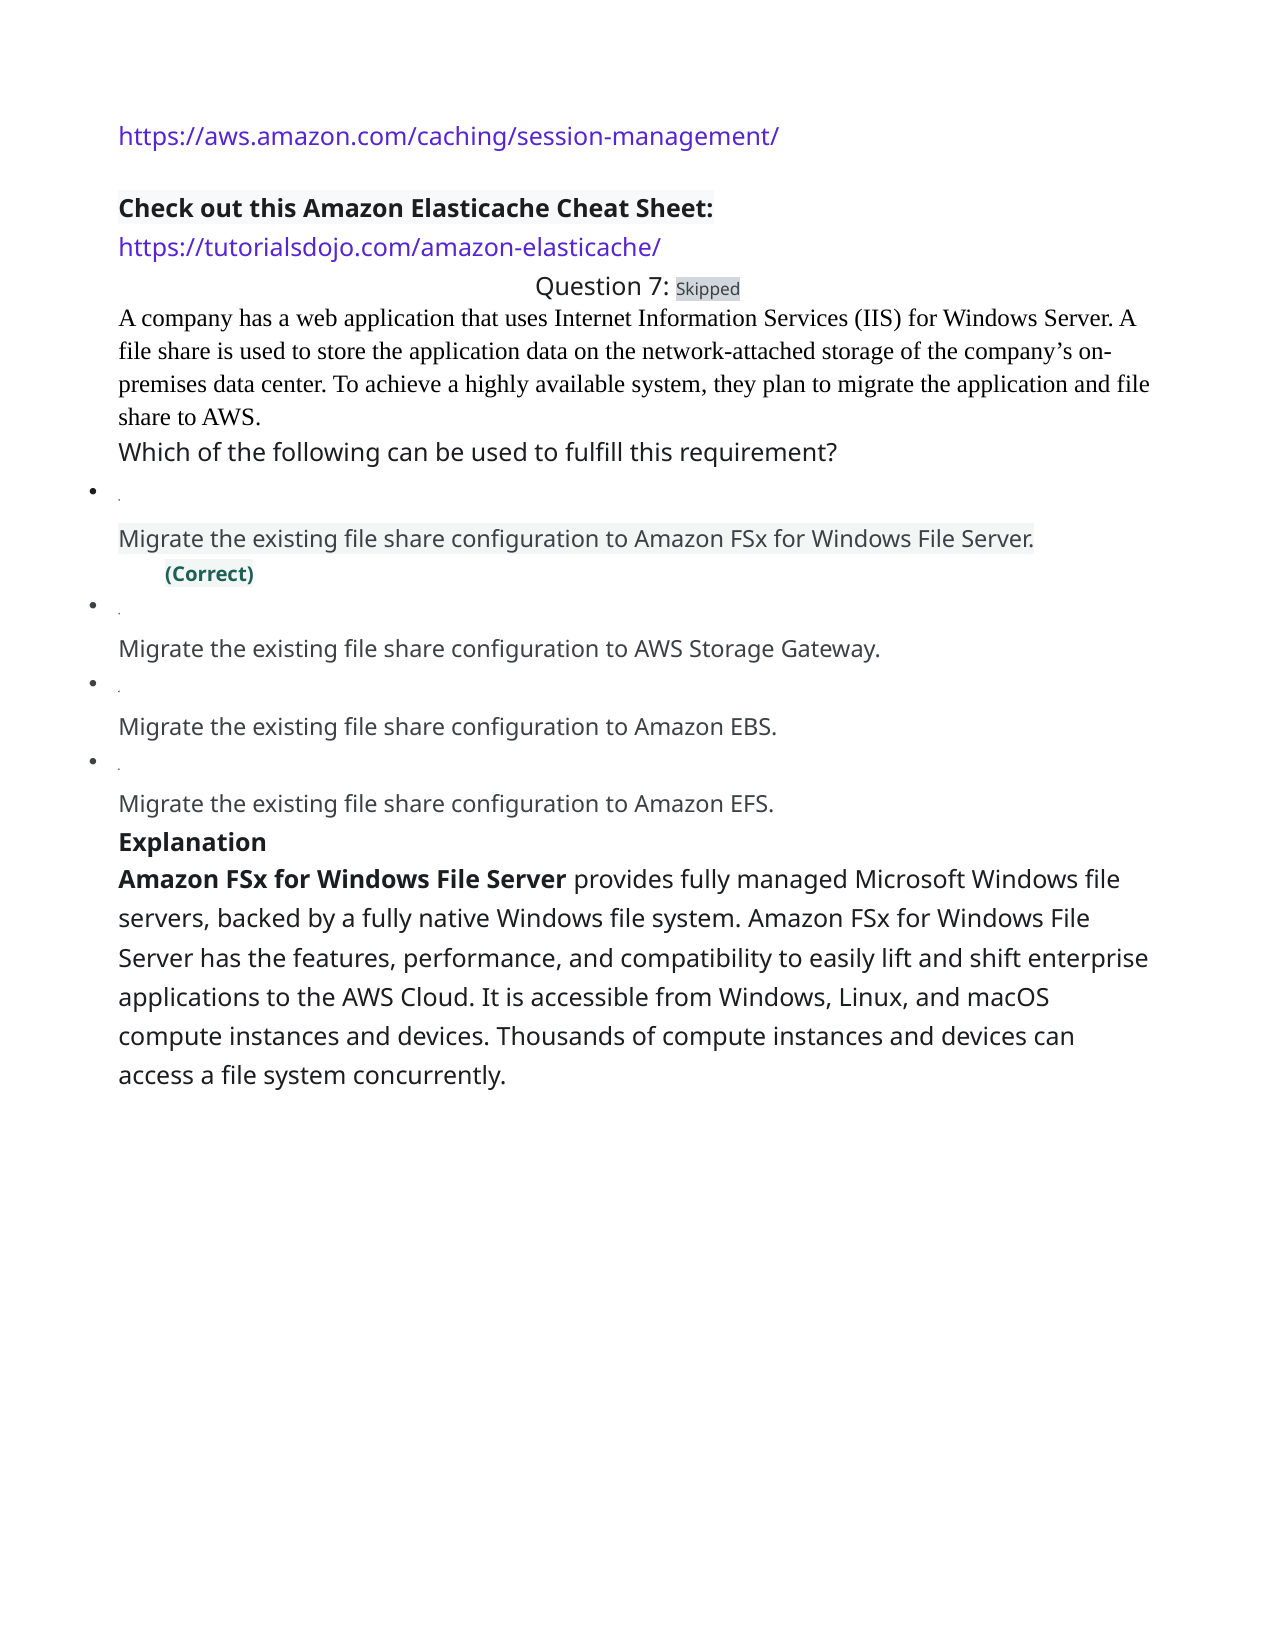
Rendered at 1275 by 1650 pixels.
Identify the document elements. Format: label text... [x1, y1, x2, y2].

list ​ [118, 669, 1157, 698]
list ​ [118, 591, 1157, 620]
list Migrate the existing file share configuration to Amazon FSx for Windows File Server. [118, 523, 1157, 554]
list Migrate the existing file share configuration to Amazon EBS. [118, 710, 1157, 742]
list Migrate the existing file share configuration to Amazon EFS. [118, 788, 1157, 820]
text Which of the following can be used to fulfill this requirement? [118, 435, 1157, 469]
text Amazon FSx for Windows File Server provides fully managed Microsoft Windows file servers, backed by a fully native Windows file system. Amazon FSx for Windows File Server has the features, performance, and compatibility to easily lift and shift enterprise applications to the AWS Cloud. It is accessible from Windows, Linux, and macOS compute instances and devices. Thousands of compute instances and devices can access a file system concurrently. [118, 862, 1157, 1092]
text https://tutorialsdojo.com/amazon-elasticache/ [118, 229, 1157, 263]
text Question 7: Skipped [118, 269, 1157, 303]
text A company has a web application that uses Internet Information Services (IIS) for Windows Server. A file share is used to store the application data on the network-attached storage of the company’s on-premises data center. To achieve a highly available system, they plan to migrate the application and file share to AWS. [118, 303, 1157, 431]
list (Correct) [165, 559, 1157, 587]
list ​ [118, 747, 1157, 776]
text https://aws.amazon.com/caching/session-management/ [118, 118, 1157, 152]
text Check out this Amazon Elasticache Cheat Sheet: [118, 190, 1157, 224]
subtitle Explanation [118, 824, 1157, 859]
list ​ [118, 474, 1157, 508]
list Migrate the existing file share configuration to AWS Storage Gateway. [118, 632, 1157, 664]
